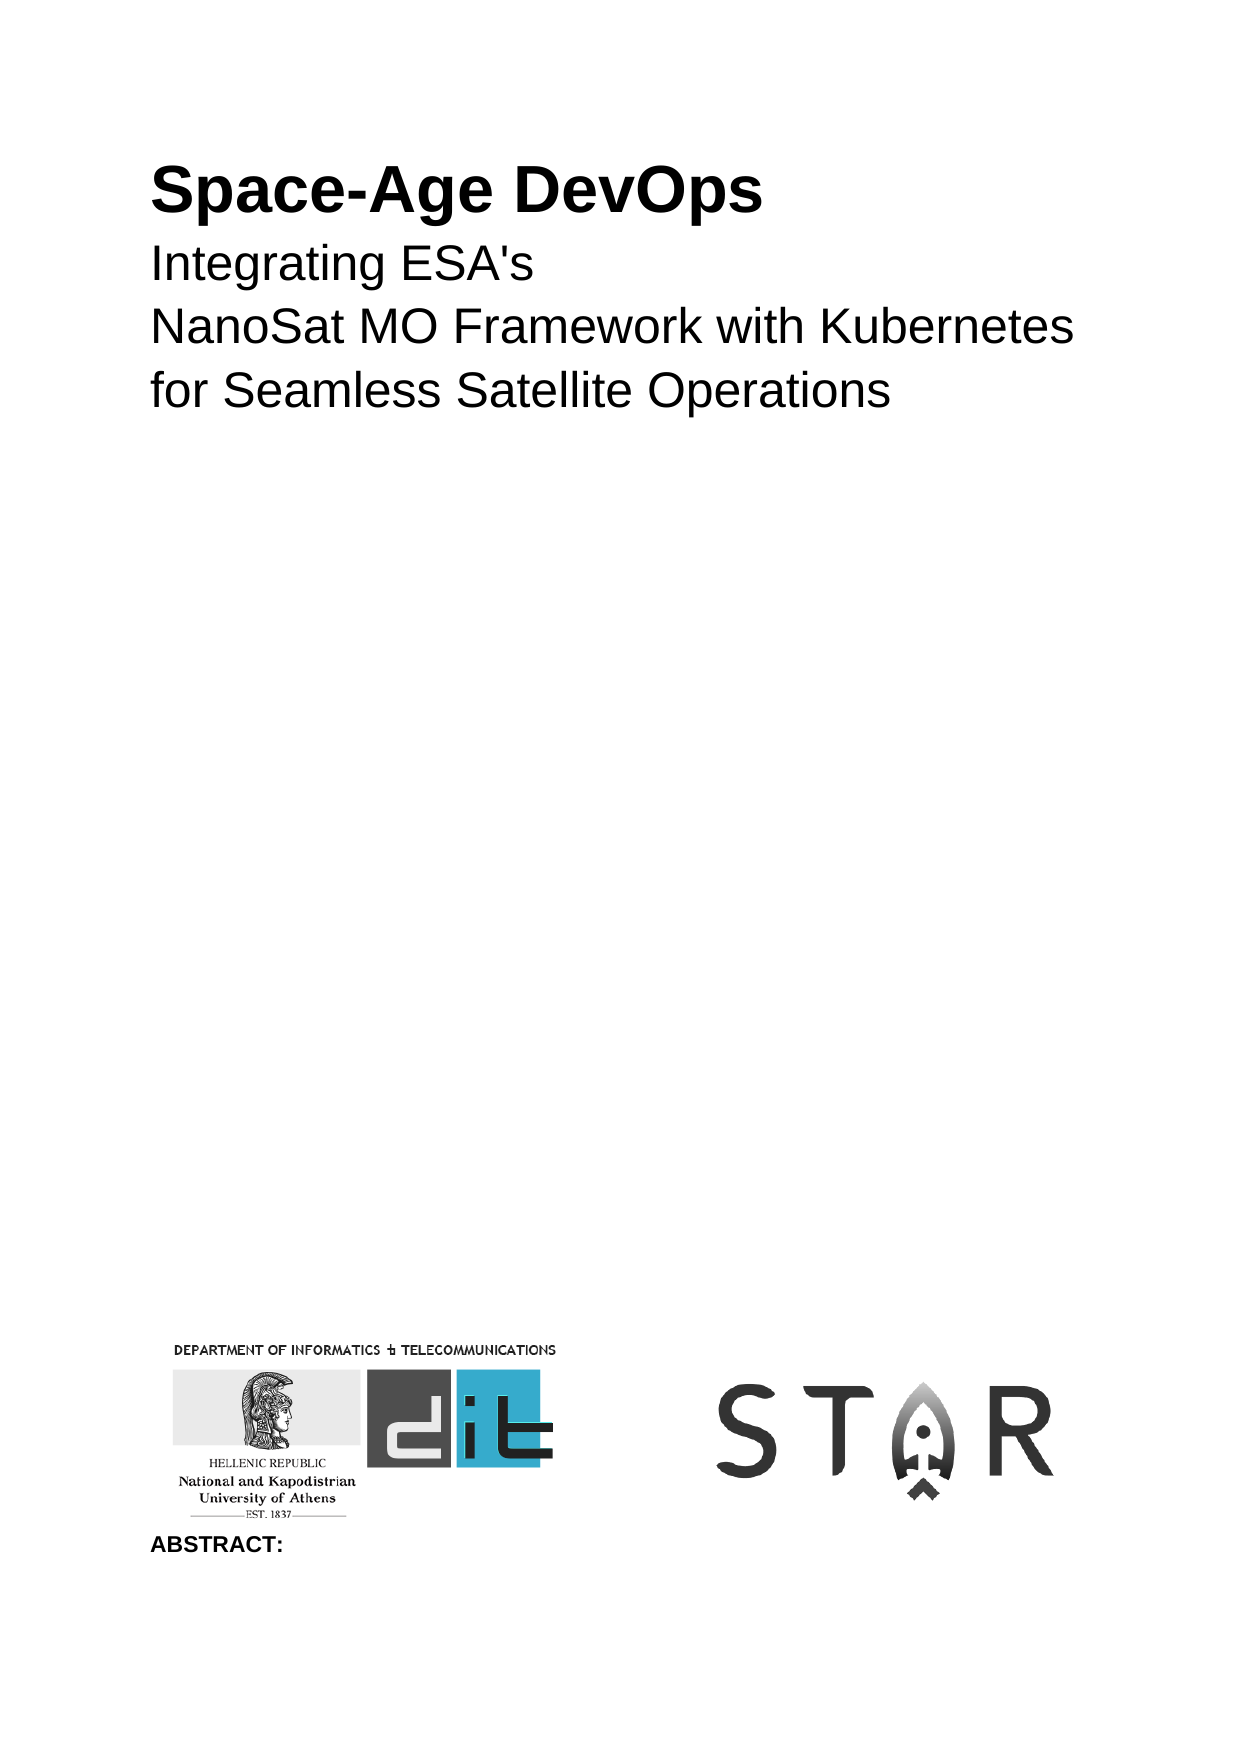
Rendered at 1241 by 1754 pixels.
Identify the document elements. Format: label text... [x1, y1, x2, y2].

picture [687, 1347, 1082, 1527]
title NanoSat MO Framework with Kubernetes [150, 297, 1090, 354]
text ABSTRACT: [150, 1531, 1090, 1557]
title for Seamless Satellite Operations [150, 360, 1090, 418]
title Integrating ESA's [150, 233, 1090, 290]
picture [158, 1330, 567, 1527]
title Space-Age DevOps [150, 150, 1090, 227]
